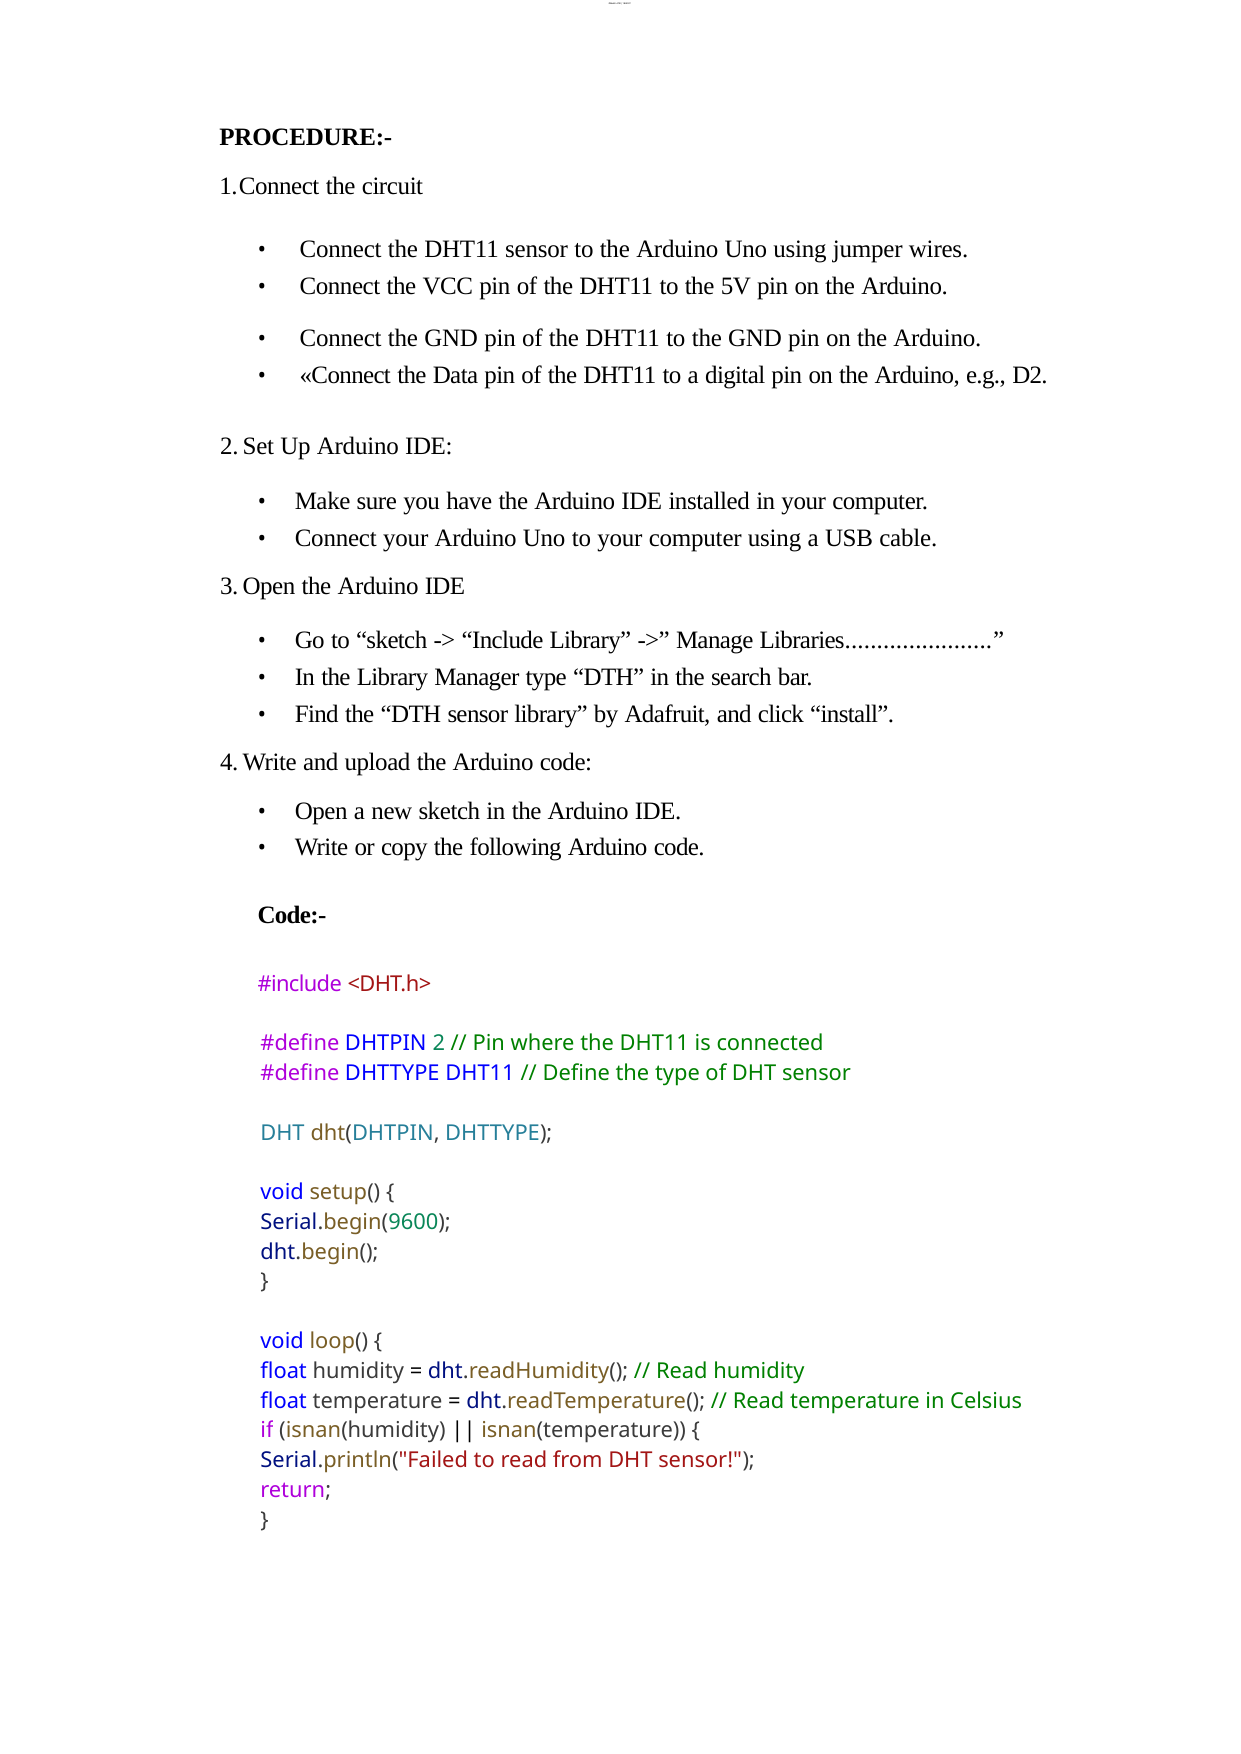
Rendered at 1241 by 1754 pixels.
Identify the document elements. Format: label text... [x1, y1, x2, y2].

text Serial.begin(9600); [260, 1206, 1109, 1236]
list Write or copy the following Arduino code. [257, 831, 1109, 862]
list Find the “DTH sensor library” by Adafruit, and click “install”. [257, 698, 1109, 729]
text Serial.println("Failed to read from DHT sensor!"); [260, 1444, 1109, 1474]
list Open a new sketch in the Arduino IDE. [257, 795, 1109, 826]
text void setup() { [260, 1176, 1109, 1206]
text dht.begin(); [260, 1236, 1109, 1266]
text float humidity = dht.readHumidity(); // Read humidity [260, 1355, 1109, 1384]
list Connect the GND pin of the DHT11 to the GND pin on the Arduino. [257, 321, 1109, 353]
text float temperature = dht.readTemperature(); // Read temperature in Celsius [260, 1384, 1109, 1414]
text #define DHTTYPE DHT11 // Define the type of DHT sensor [260, 1057, 1109, 1087]
list Connect the circuit [219, 171, 1109, 200]
text DHT dht(DHTPIN, DHTTYPE); [260, 1117, 1109, 1146]
text if (isnan(humidity) || isnan(temperature)) { [260, 1414, 1109, 1444]
list Open the Arduino IDE [220, 571, 1109, 600]
list Set Up Arduino IDE: [220, 431, 1109, 460]
list Connect the VCC pin of the DHT11 to the 5V pin on the Arduino. [257, 270, 1109, 302]
subtitle PROCEDURE:- [219, 122, 1109, 151]
list Write and upload the Arduino code: [220, 747, 1109, 776]
list Connect the DHT11 sensor to the Arduino Uno using jumper wires. [257, 233, 1109, 265]
text #define DHTPIN 2 // Pin where the DHT11 is connected [260, 1027, 1109, 1057]
list Connect your Arduino Uno to your computer using a USB cable. [257, 522, 1109, 553]
text void loop() { [260, 1325, 1109, 1355]
list In the Library Manager type “DTH” in the search bar. [257, 661, 1109, 693]
text } [260, 1504, 1109, 1533]
list «Connect the Data pin of the DHT11 to a digital pin on the Arduino, e.g., D2. [257, 359, 1109, 390]
list Go to “sketch -> “Include Library” ->” Manage Libraries ” [257, 624, 1109, 655]
list Make sure you have the Arduino IDE installed in your computer. [257, 484, 1109, 516]
list Code:- [257, 901, 1109, 929]
text } [260, 1266, 1109, 1295]
text return; [260, 1474, 1109, 1504]
text #include <DHT.h> [257, 968, 1109, 998]
